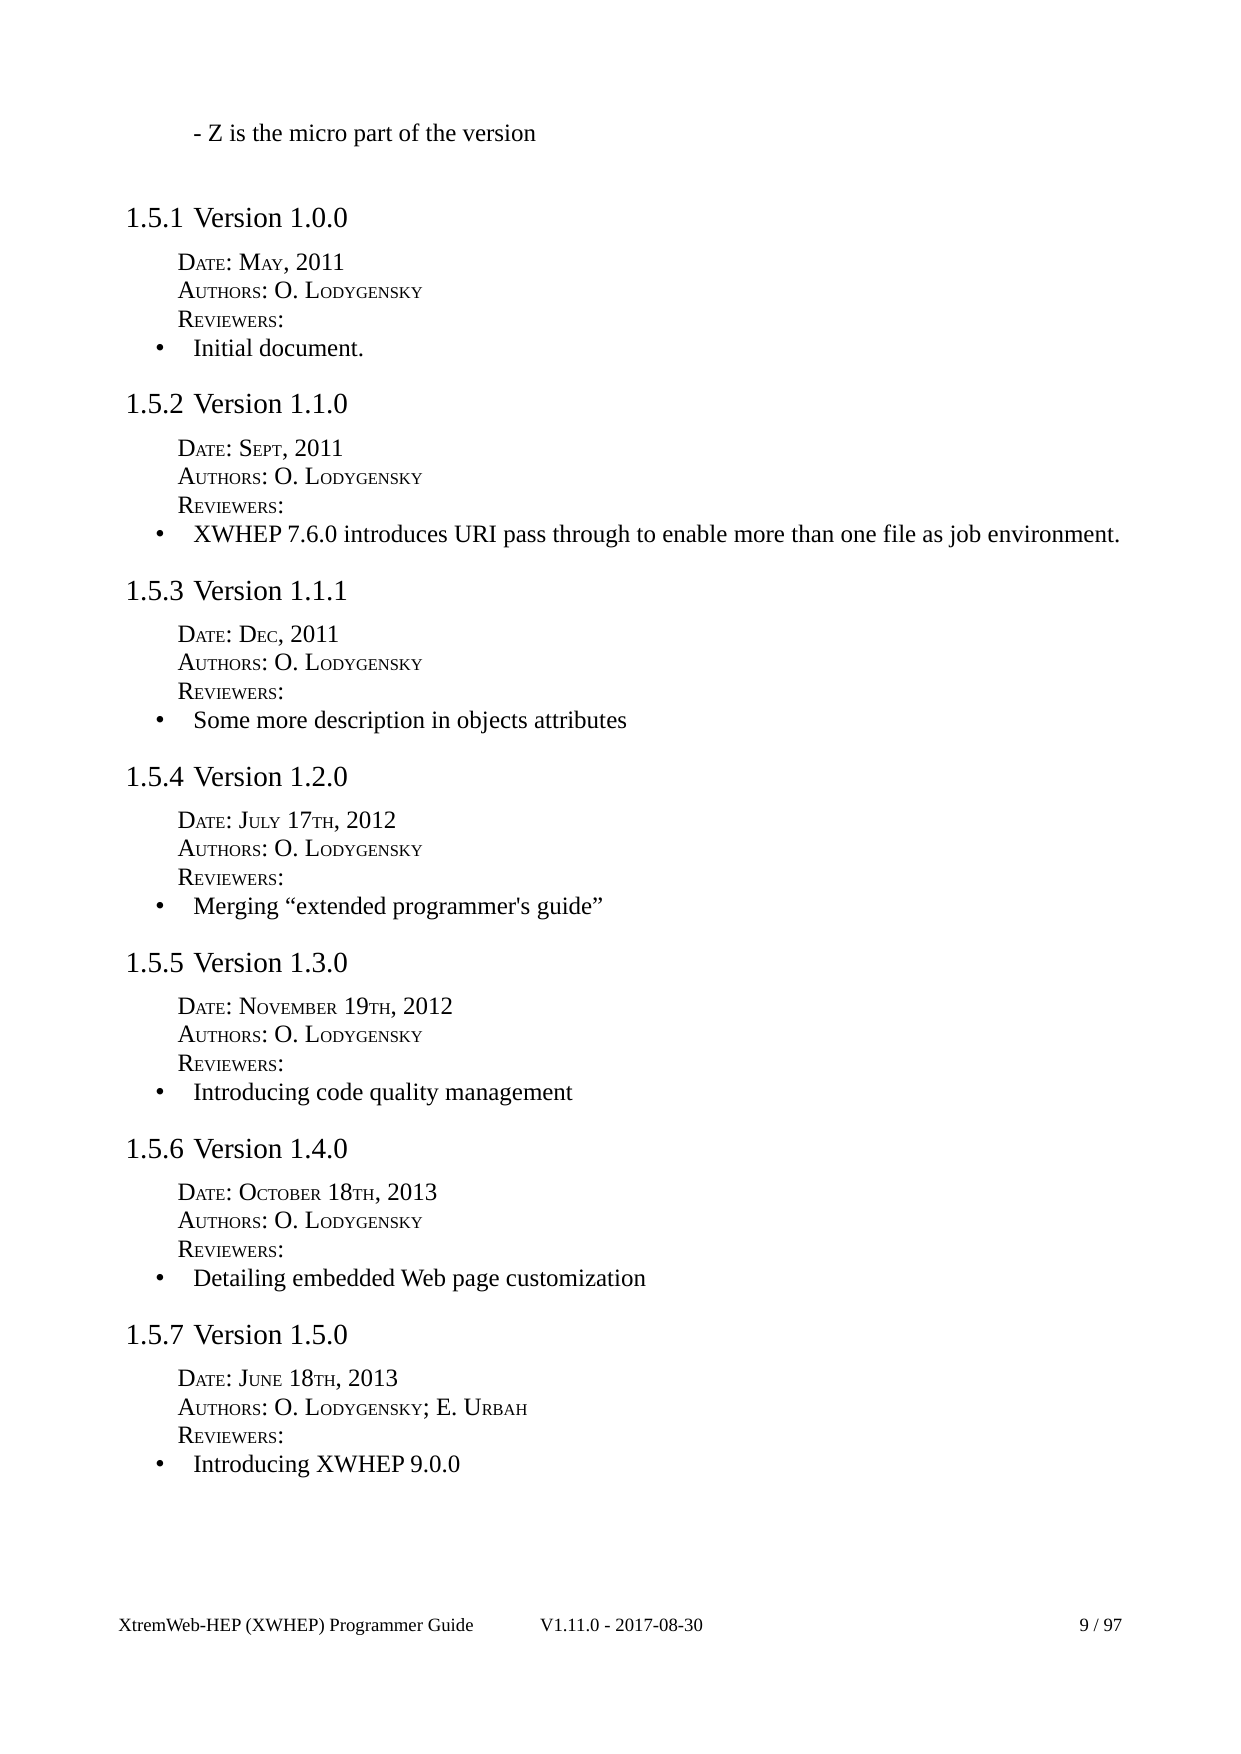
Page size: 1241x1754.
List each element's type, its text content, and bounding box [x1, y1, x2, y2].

text Reviewers: [177, 1048, 1122, 1077]
text Authors: O. Lodygensky [177, 275, 1122, 304]
text Reviewers: [177, 1420, 1122, 1449]
text Date: Dec, 2011 [177, 619, 1122, 647]
text Authors: O. Lodygensky [177, 461, 1122, 490]
text - Z is the micro part of the version [118, 118, 1122, 147]
list Merging “extended programmer's guide” [156, 891, 1122, 920]
text Date: June 18th, 2013 [177, 1363, 1122, 1392]
list Introducing code quality management [156, 1077, 1122, 1106]
text Reviewers: [177, 304, 1122, 333]
list Detailing embedded Web page customization [156, 1263, 1122, 1292]
list Some more description in objects attributes [156, 705, 1122, 734]
list Introducing XWHEP 9.0.0 [156, 1449, 1122, 1478]
text Date: May, 2011 [177, 247, 1122, 275]
text Authors: O. Lodygensky [177, 833, 1122, 862]
subtitle Version 1.4.0 [118, 1131, 1122, 1164]
list XWHEP 7.6.0 introduces URI pass through to enable more than one file as job environment. [156, 519, 1122, 548]
subtitle Version 1.2.0 [118, 759, 1122, 792]
text Reviewers: [177, 676, 1122, 705]
text Authors: O. Lodygensky; E. Urbah [177, 1392, 1122, 1420]
text Authors: O. Lodygensky [177, 647, 1122, 676]
text Date: October 18th, 2013 [177, 1177, 1122, 1206]
text Authors: O. Lodygensky [177, 1019, 1122, 1048]
list Initial document. [156, 333, 1122, 362]
text Reviewers: [177, 862, 1122, 891]
text Reviewers: [177, 490, 1122, 519]
text Date: Sept, 2011 [177, 433, 1122, 461]
text Authors: O. Lodygensky [177, 1206, 1122, 1234]
subtitle Version 1.1.1 [118, 573, 1122, 606]
subtitle Version 1.0.0 [118, 201, 1122, 234]
subtitle Version 1.1.0 [118, 387, 1122, 420]
subtitle Version 1.5.0 [118, 1317, 1122, 1350]
subtitle Version 1.3.0 [118, 945, 1122, 978]
text Reviewers: [177, 1234, 1122, 1263]
text Date: November 19th, 2012 [177, 991, 1122, 1019]
text Date: July 17th, 2012 [177, 805, 1122, 833]
